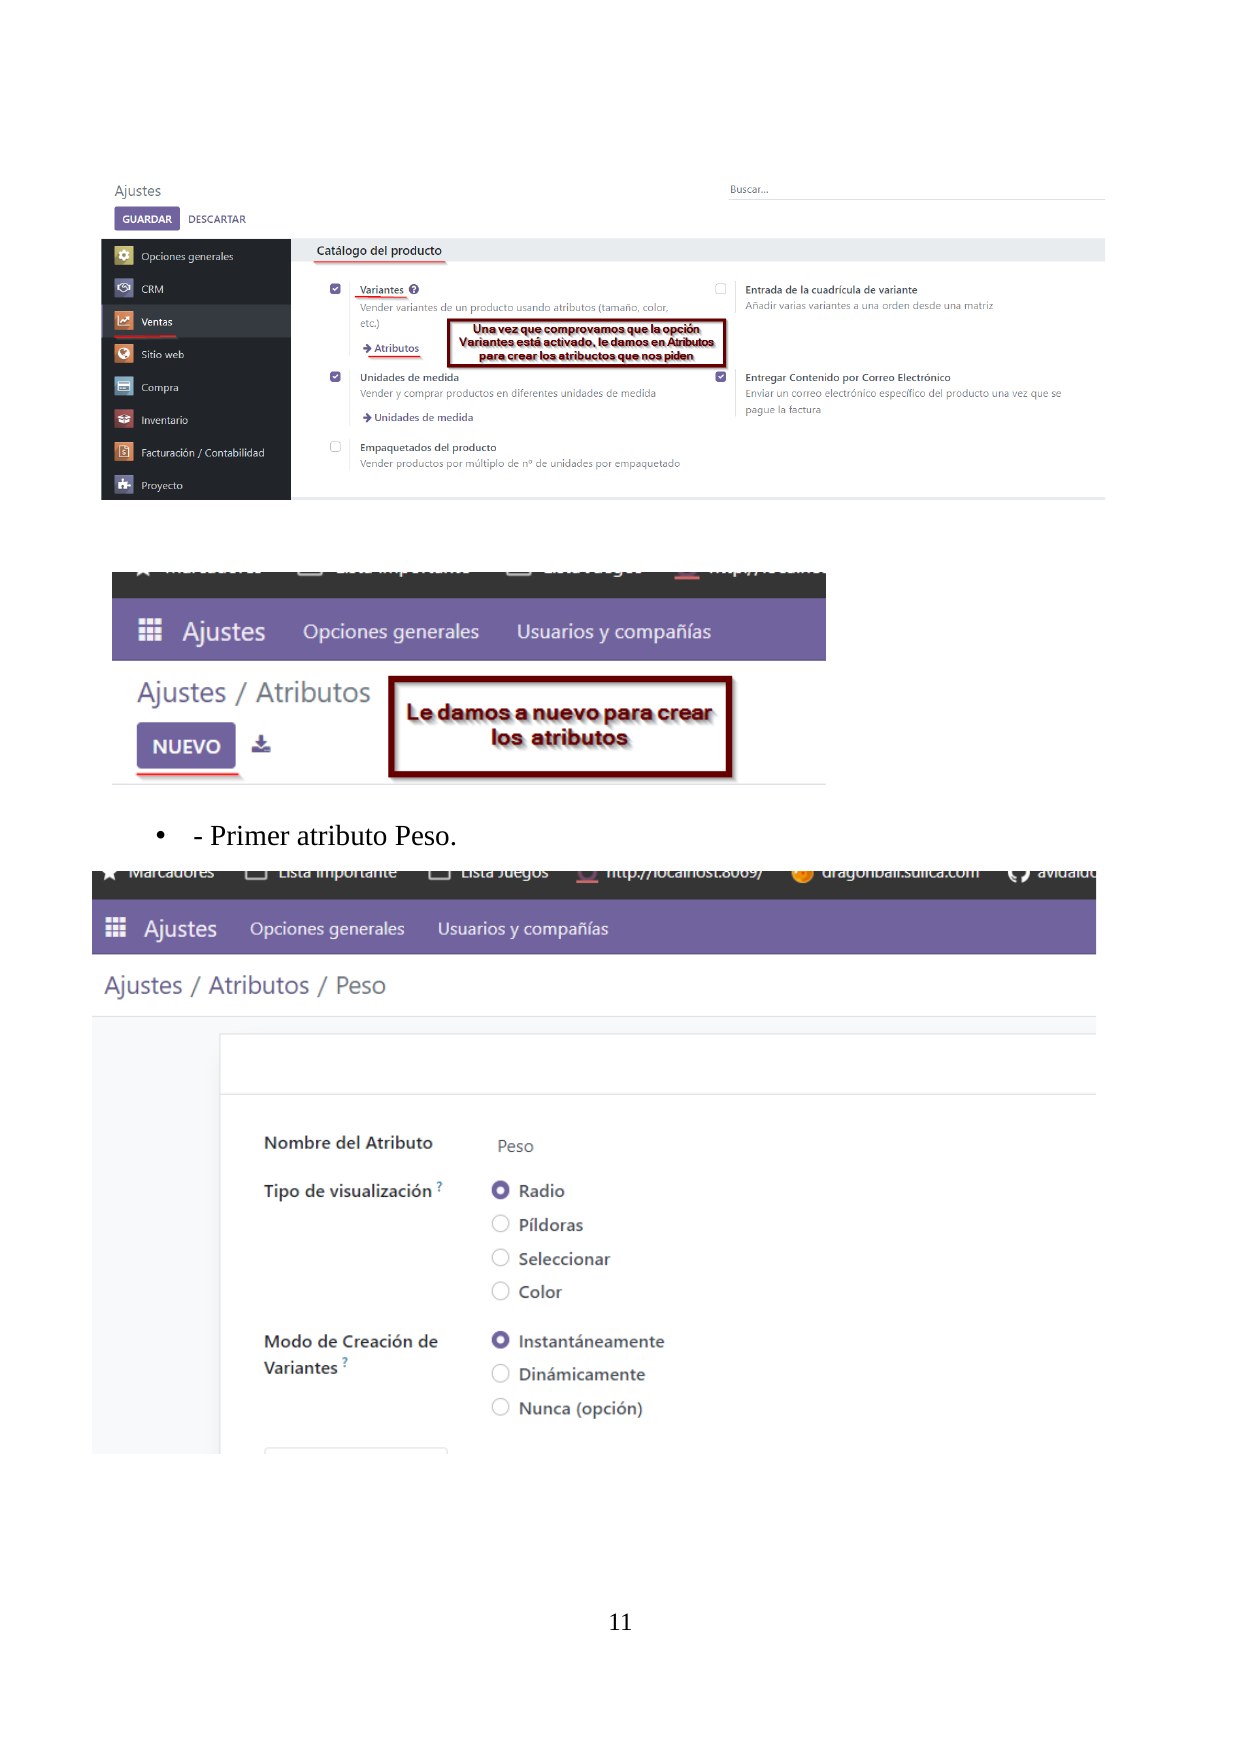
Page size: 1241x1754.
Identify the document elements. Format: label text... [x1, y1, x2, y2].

picture [92, 871, 1097, 1454]
list - Primer atributo Peso. [156, 818, 1122, 852]
picture [112, 572, 826, 785]
picture [101, 176, 1105, 500]
